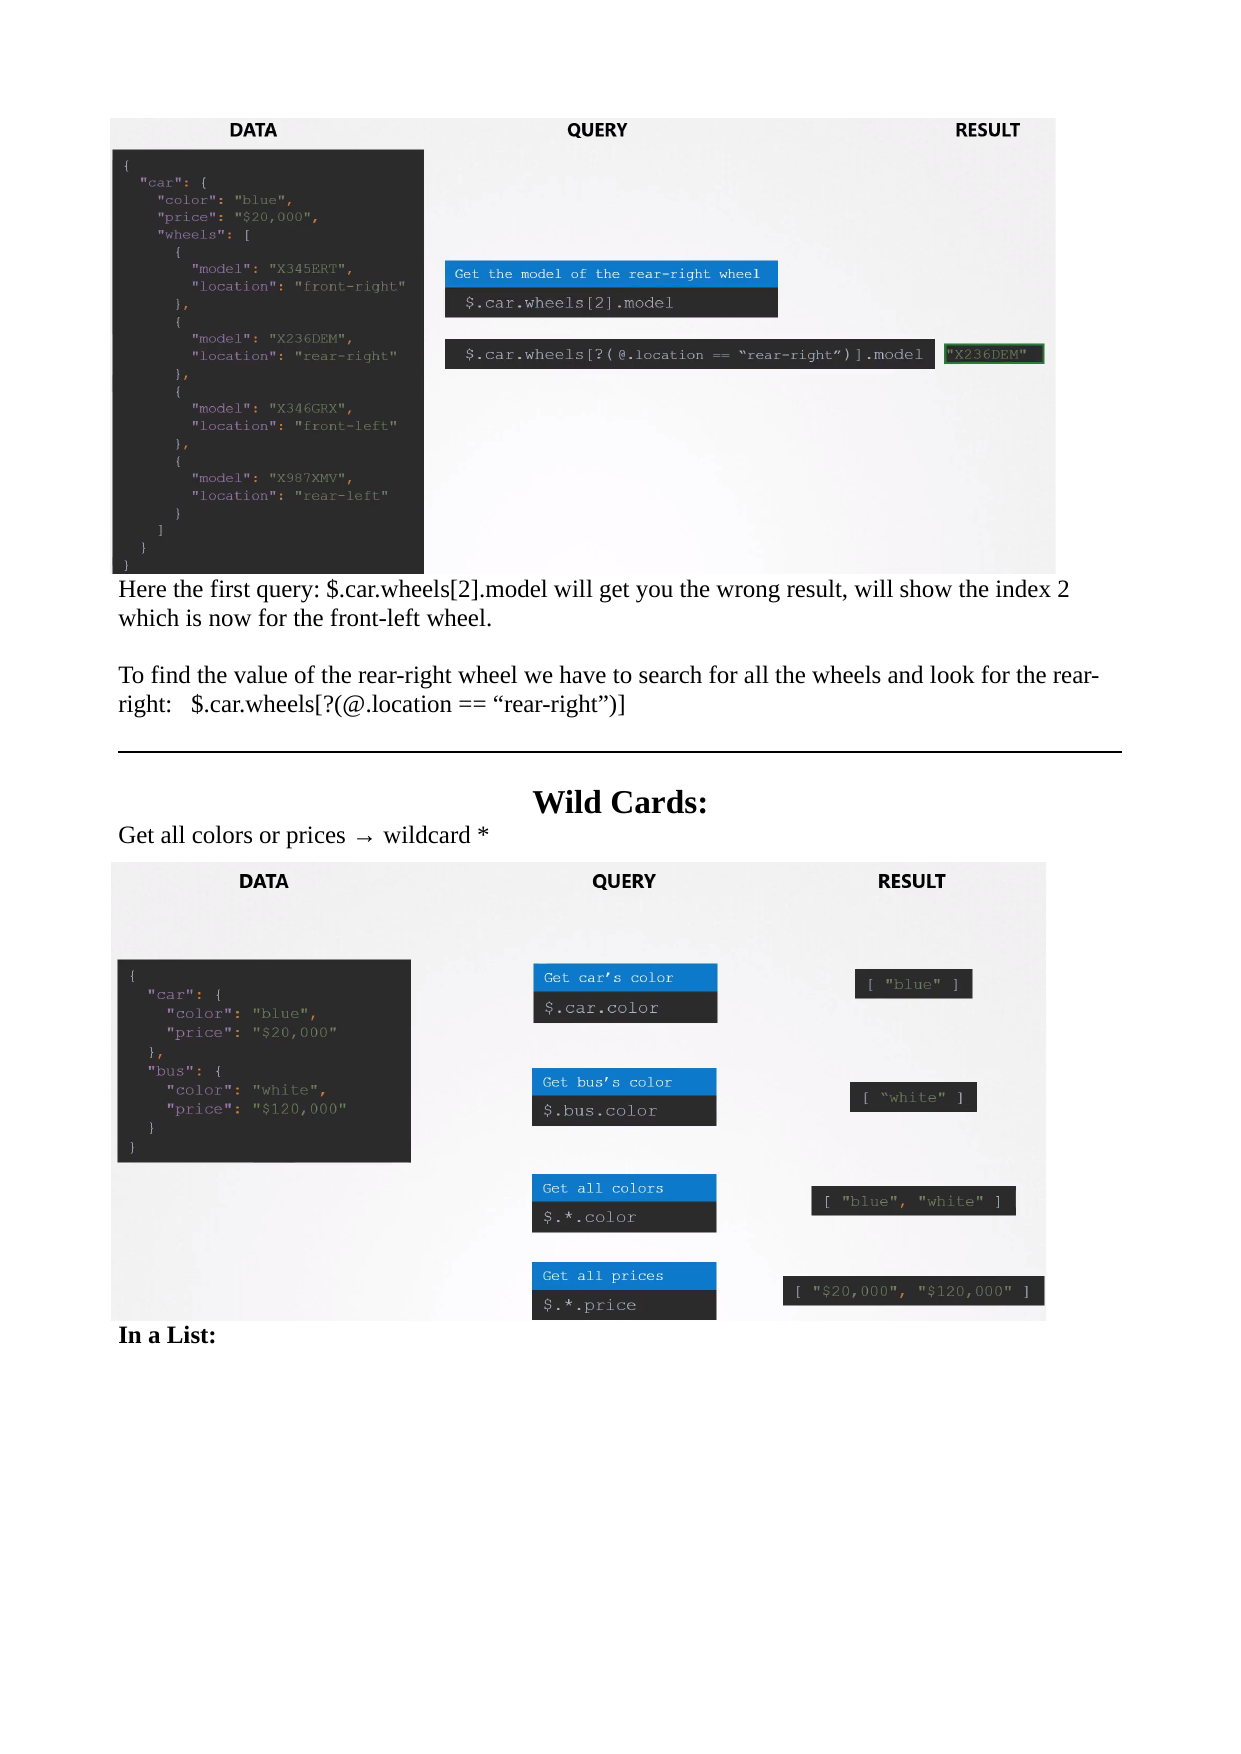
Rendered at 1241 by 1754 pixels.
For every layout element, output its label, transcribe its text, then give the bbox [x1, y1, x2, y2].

text Get all colors or prices → wildcard * [118, 820, 1122, 849]
text Here the first query: $.car.wheels[2].model will get you the wrong result, will show the index 2 which is now for the front-left wheel. [118, 118, 1122, 632]
text Wild Cards: [118, 782, 1122, 820]
picture [110, 118, 1056, 574]
picture [111, 862, 1047, 1321]
text To find the value of the rear-right wheel we have to search for all the wheels and look for the rear-right: $.car.wheels[?(@.location == “rear-right”)] [118, 660, 1122, 718]
text In a List: [118, 1278, 1122, 1349]
